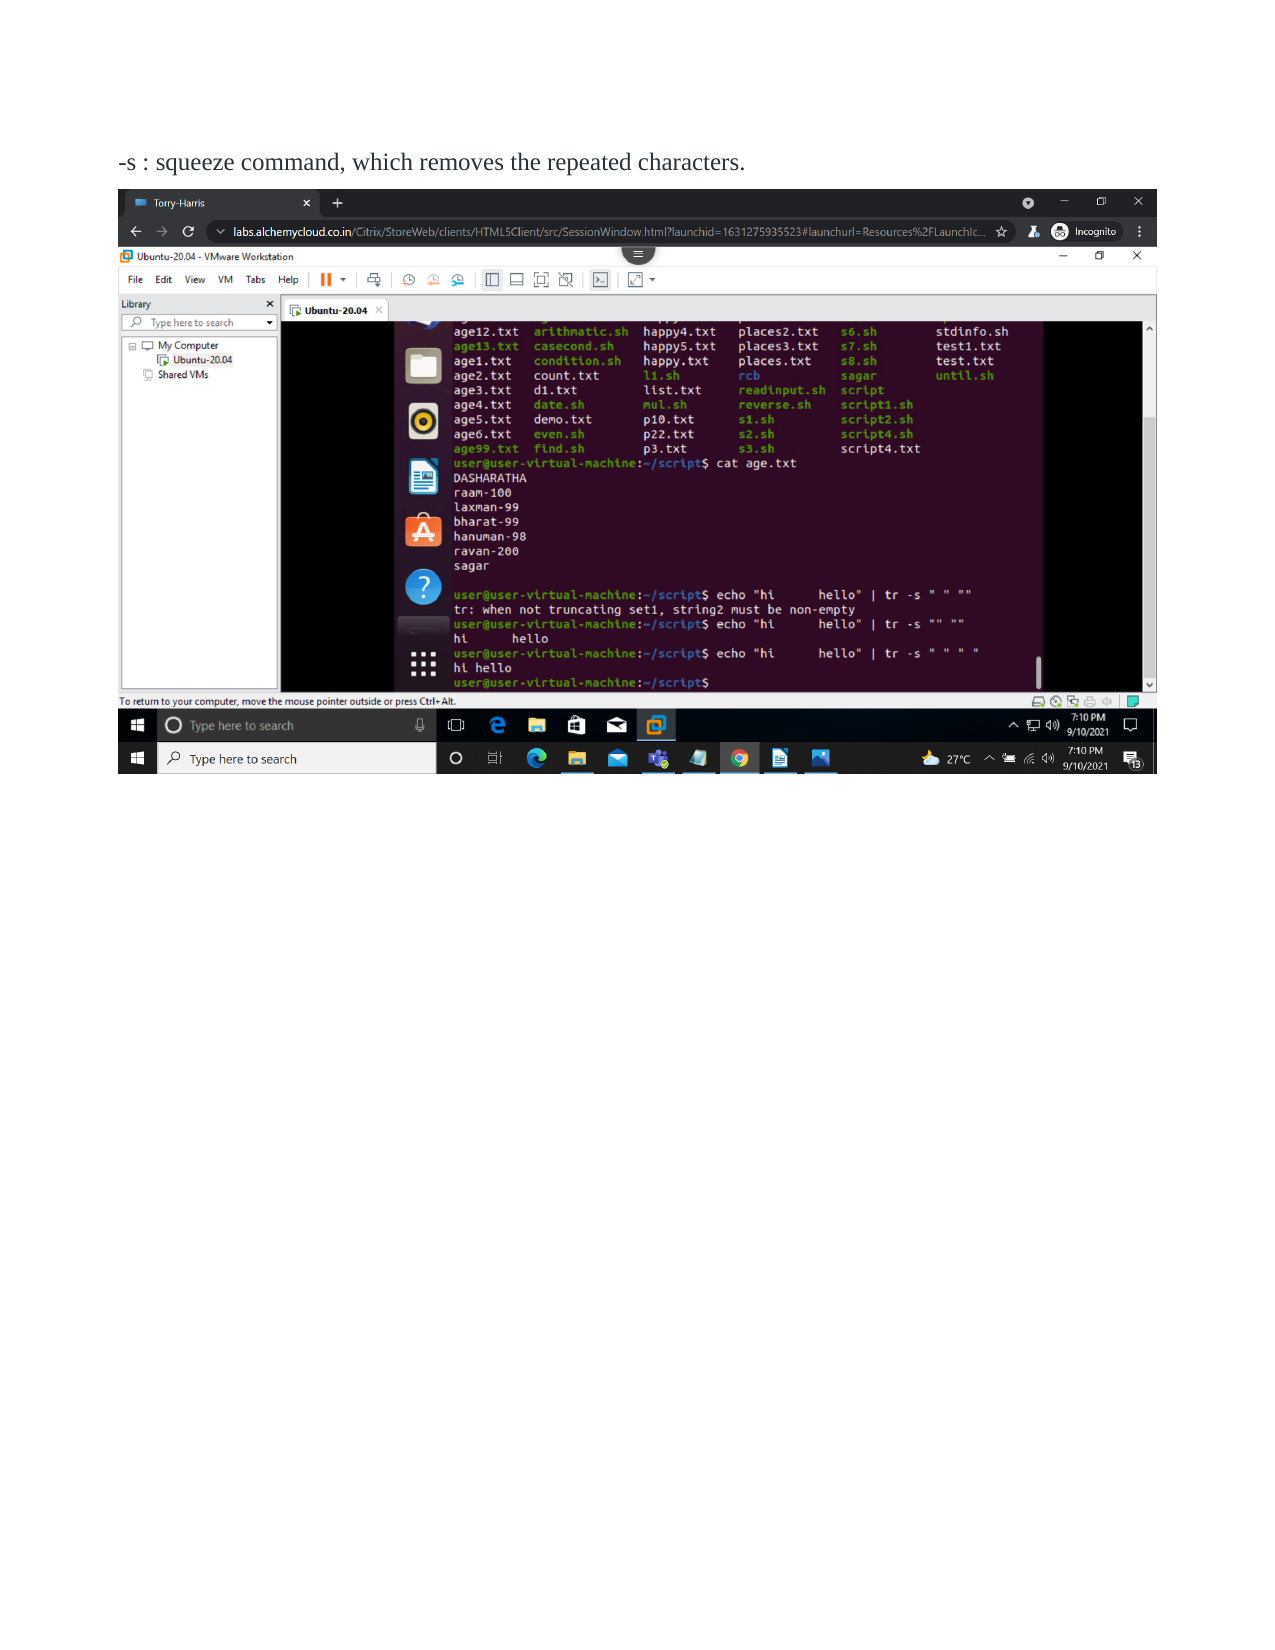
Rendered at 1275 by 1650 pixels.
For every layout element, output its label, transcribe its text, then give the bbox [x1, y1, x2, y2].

text -s : squeeze command, which removes the repeated characters. [118, 147, 1157, 176]
picture [118, 189, 1157, 774]
